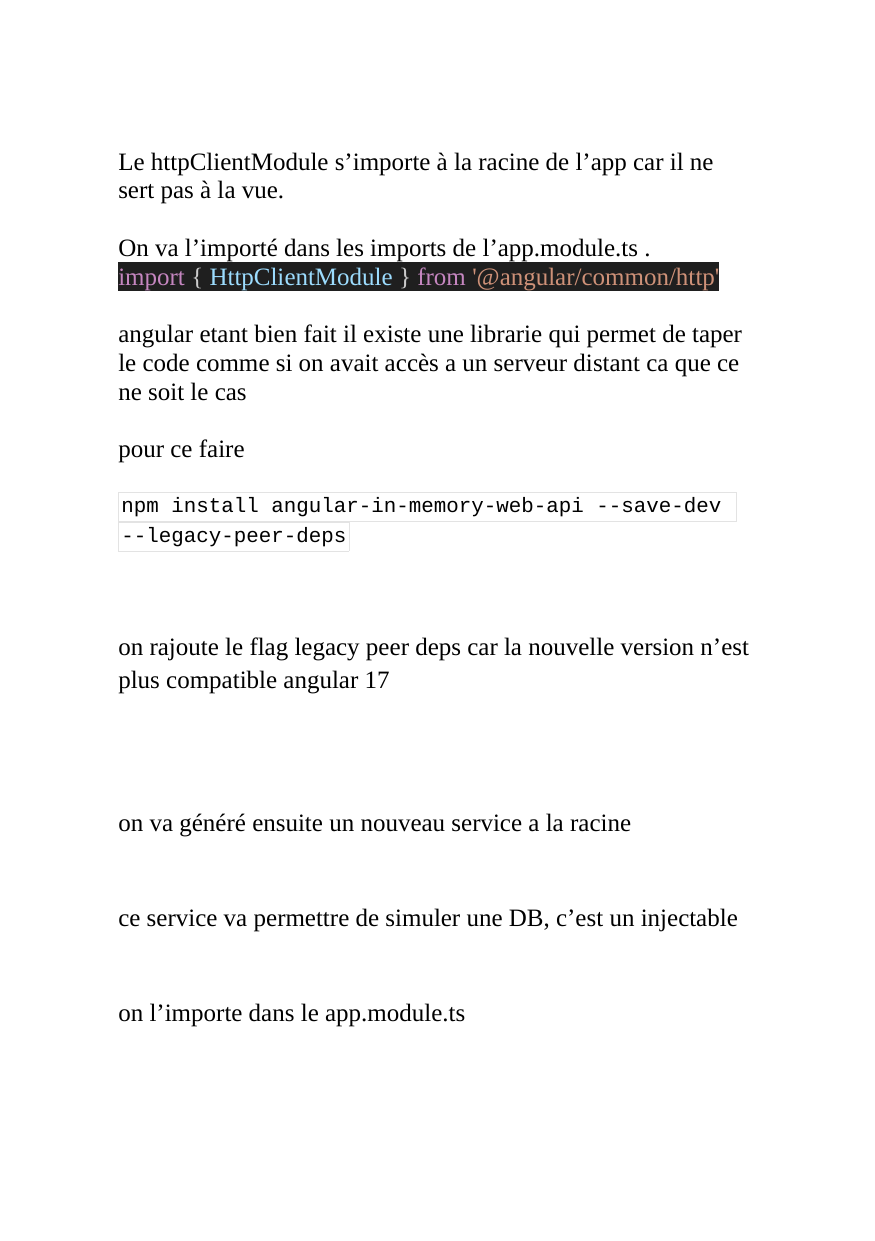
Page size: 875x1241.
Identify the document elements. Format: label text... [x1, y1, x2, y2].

text pour ce faire [118, 434, 756, 463]
text angular etant bien fait il existe une librarie qui permet de taper le code comme si on avait accès a un serveur distant ca que ce ne soit le cas [118, 319, 756, 406]
text npm install angular-in-memory-web-api --save-dev --legacy-peer-deps [119, 493, 736, 521]
text ce service va permettre de simuler une DB, c’est un injectable [118, 903, 756, 932]
text Le httpClientModule s’importe à la racine de l’app car il ne sert pas à la vue. [118, 118, 756, 204]
text npm install angular-in-memory-web-api --save-dev --legacy-peer-deps [350, 492, 756, 551]
text on rajoute le flag legacy peer deps car la nouvelle version n’est plus compatible angular 17 [118, 632, 756, 694]
text on l’importe dans le app.module.ts [118, 998, 756, 1027]
text import { HttpClientModule } from '@angular/common/http' [118, 262, 756, 291]
text on va généré ensuite un nouveau service a la racine [118, 808, 756, 836]
text npm install angular-in-memory-web-api --save-dev --legacy-peer-deps [119, 523, 349, 551]
text On va l’importé dans les imports de l’app.module.ts . [118, 233, 756, 262]
